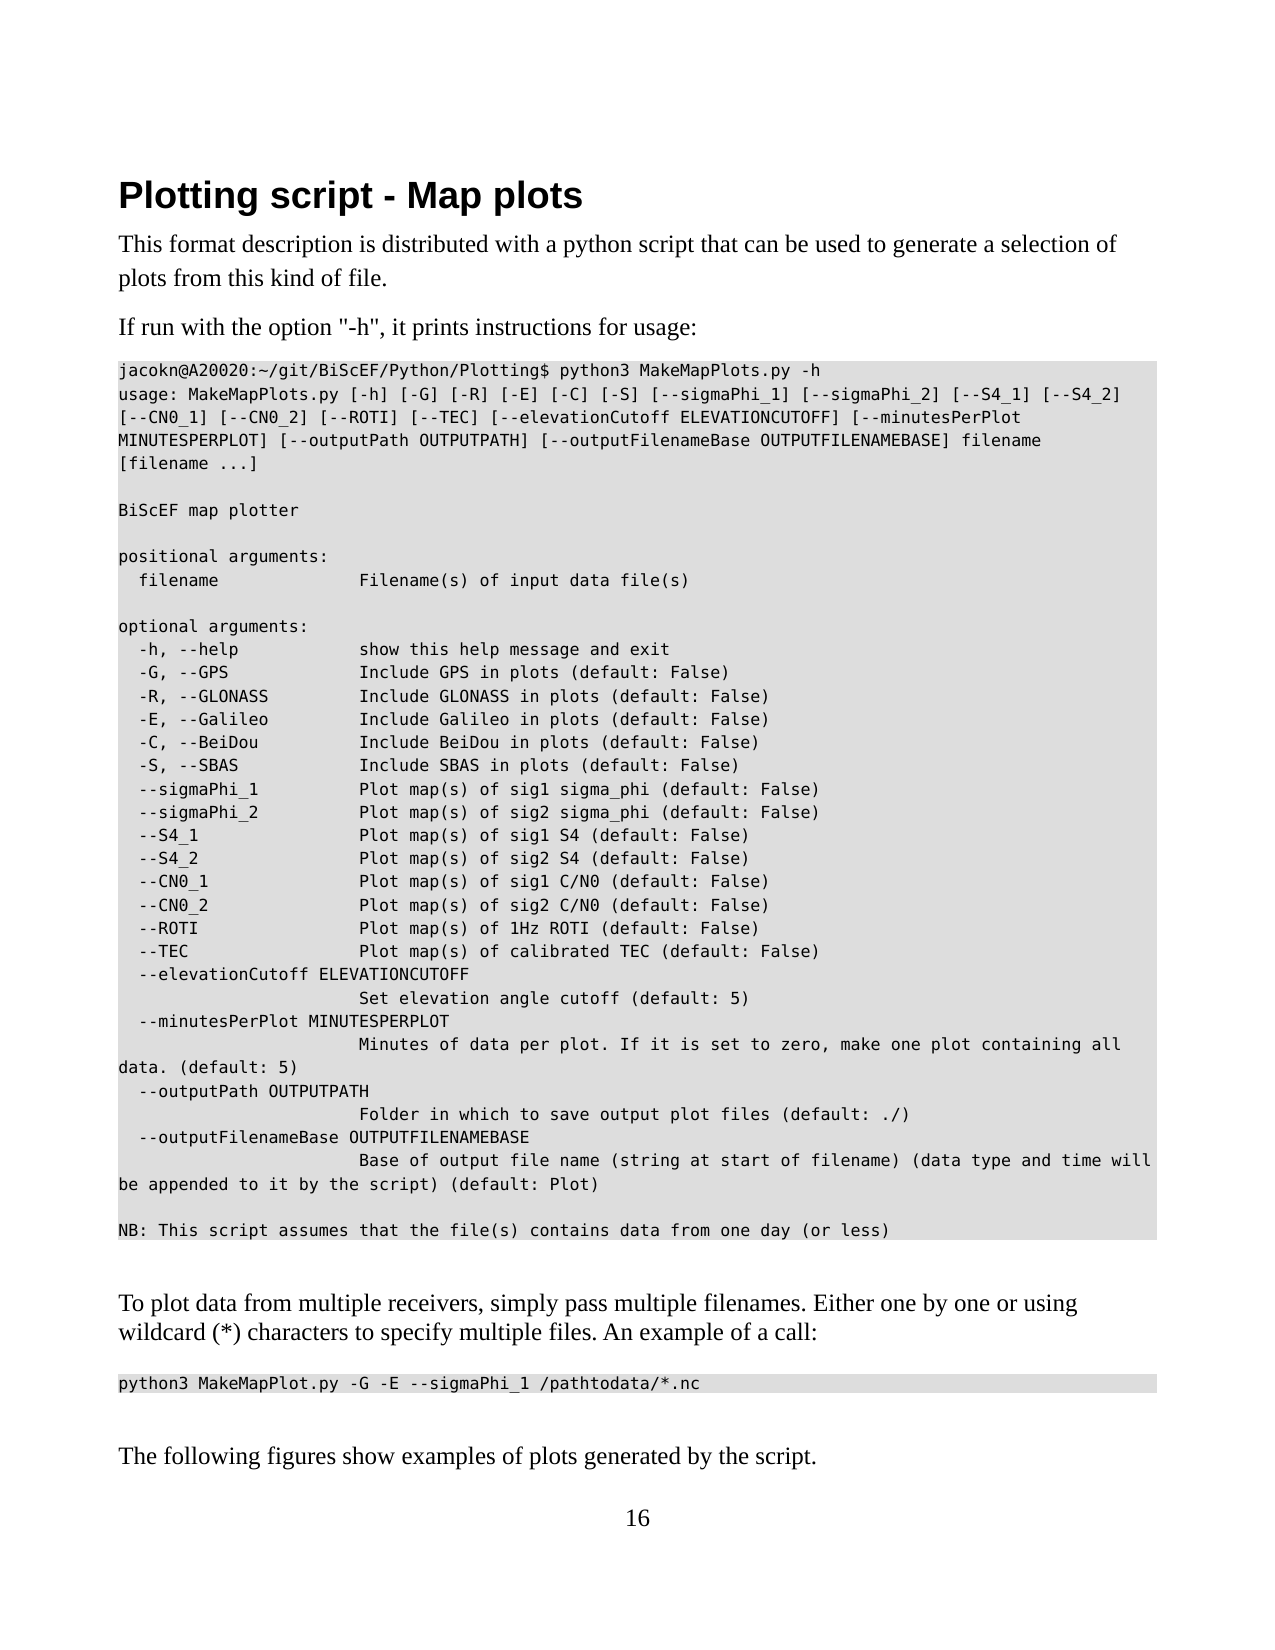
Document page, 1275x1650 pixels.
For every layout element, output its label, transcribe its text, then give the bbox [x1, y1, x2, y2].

text -C, --BeiDou Include BeiDou in plots (default: False) [118, 733, 1157, 752]
text Folder in which to save output plot files (default: ./) [118, 1105, 1157, 1124]
text jacokn@A20020:~/git/BiScEF/Python/Plotting$ python3 MakeMapPlots.py -h [118, 361, 1157, 381]
text --S4_1 Plot map(s) of sig1 S4 (default: False) [118, 826, 1157, 845]
text -E, --Galileo Include Galileo in plots (default: False) [118, 710, 1157, 729]
text --S4_2 Plot map(s) of sig2 S4 (default: False) [118, 849, 1157, 868]
text --sigmaPhi_1 Plot map(s) of sig1 sigma_phi (default: False) [118, 779, 1157, 799]
text --sigmaPhi_2 Plot map(s) of sig2 sigma_phi (default: False) [118, 803, 1157, 822]
subtitle Plotting script - Map plots [118, 173, 1157, 216]
text positional arguments: [118, 547, 1157, 567]
text -S, --SBAS Include SBAS in plots (default: False) [118, 756, 1157, 776]
text --TEC Plot map(s) of calibrated TEC (default: False) [118, 942, 1157, 961]
text --CN0_2 Plot map(s) of sig2 C/N0 (default: False) [118, 896, 1157, 915]
text optional arguments: [118, 617, 1157, 636]
text filename Filename(s) of input data file(s) [118, 570, 1157, 590]
text BiScEF map plotter [118, 501, 1157, 520]
text NB: This script assumes that the file(s) contains data from one day (or less) [118, 1221, 1157, 1240]
text --elevationCutoff ELEVATIONCUTOFF [118, 965, 1157, 985]
text -G, --GPS Include GPS in plots (default: False) [118, 663, 1157, 683]
text Minutes of data per plot. If it is set to zero, make one plot containing all data. (default: 5) [118, 1035, 1157, 1078]
text --minutesPerPlot MINUTESPERPLOT [118, 1012, 1157, 1031]
text -h, --help show this help message and exit [118, 640, 1157, 659]
text usage: MakeMapPlots.py [-h] [-G] [-R] [-E] [-C] [-S] [--sigmaPhi_1] [--sigmaPhi_2] [--S4_1] [--S4_2] [--CN0_1] [--CN0_2] [--ROTI] [--TEC] [--elevationCutoff ELEVATIONCUTOFF] [--minutesPerPlot MINUTESPERPLOT] [--outputPath OUTPUTPATH] [--outputFilenameBase OUTPUTFILENAMEBASE] filename [filename ...] [118, 384, 1157, 474]
text -R, --GLONASS Include GLONASS in plots (default: False) [118, 687, 1157, 706]
text --outputFilenameBase OUTPUTFILENAMEBASE [118, 1128, 1157, 1147]
text --CN0_1 Plot map(s) of sig1 C/N0 (default: False) [118, 872, 1157, 892]
text To plot data from multiple receivers, simply pass multiple filenames. Either one by one or using wildcard (*) characters to specify multiple files. An example of a call: [118, 1288, 1157, 1345]
text Set elevation angle cutoff (default: 5) [118, 988, 1157, 1008]
text Base of output file name (string at start of filename) (data type and time will be appended to it by the script) (default: Plot) [118, 1151, 1157, 1194]
text The following figures show examples of plots generated by the script. [118, 1441, 1157, 1470]
text --outputPath OUTPUTPATH [118, 1081, 1157, 1101]
text If run with the option "-h", it prints instructions for usage: [118, 312, 1157, 341]
text python3 MakeMapPlot.py -G -E --sigmaPhi_1 /pathtodata/*.nc [118, 1374, 1157, 1393]
text This format description is distributed with a python script that can be used to generate a selection of plots from this kind of file. [118, 229, 1157, 292]
text --ROTI Plot map(s) of 1Hz ROTI (default: False) [118, 919, 1157, 938]
